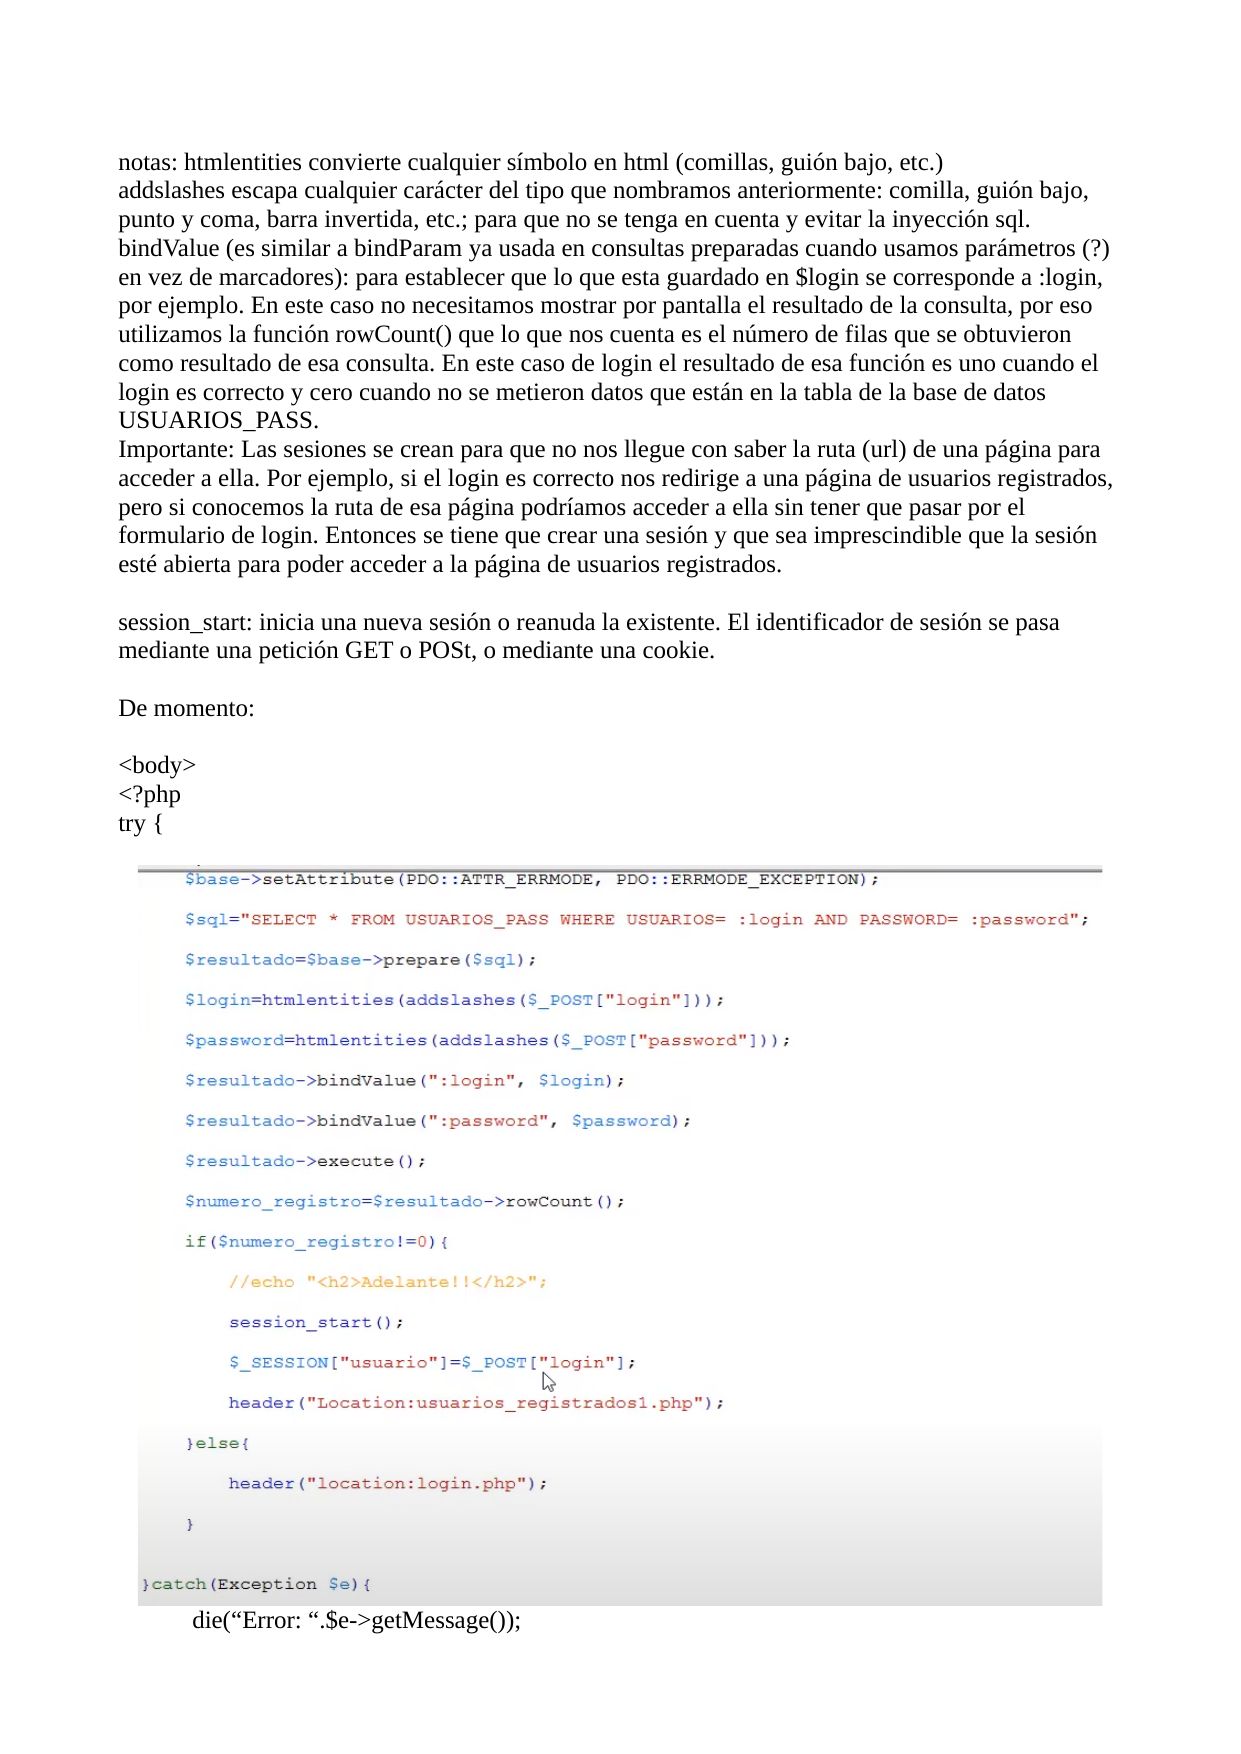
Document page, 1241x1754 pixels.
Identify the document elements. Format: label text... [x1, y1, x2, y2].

picture [137, 865, 1103, 1606]
text Importante: Las sesiones se crean para que no nos llegue con saber la ruta (url) de una página para acceder a ella. Por ejemplo, si el login es correcto nos redirige a una página de usuarios registrados, pero si conocemos la ruta de esa página podríamos acceder a ella sin tener que pasar por el formulario de login. Entonces se tiene que crear una sesión y que sea imprescindible que la sesión esté abierta para poder acceder a la página de usuarios registrados. [118, 434, 1122, 578]
text <?php [118, 779, 1122, 808]
text <body> [118, 751, 1122, 779]
text try { [118, 808, 1122, 837]
text session_start: inicia una nueva sesión o reanuda la existente. El identificador de sesión se pasa mediante una petición GET o POSt, o mediante una cookie. [118, 607, 1122, 664]
text bindValue (es similar a bindParam ya usada en consultas preparadas cuando usamos parámetros (?) en vez de marcadores): para establecer que lo que esta guardado en $login se corresponde a :login, por ejemplo. En este caso no necesitamos mostrar por pantalla el resultado de la consulta, por eso utilizamos la función rowCount() que lo que nos cuenta es el número de filas que se obtuvieron como resultado de esa consulta. En este caso de login el resultado de esa función es uno cuando el login es correcto y cero cuando no se metieron datos que están en la tabla de la base de datos USUARIOS_PASS. [118, 233, 1122, 434]
text notas: htmlentities convierte cualquier símbolo en html (comillas, guión bajo, etc.) [118, 147, 1122, 176]
text De momento: [118, 693, 1122, 722]
text die(“Error: “.$e->getMessage()); [118, 866, 1122, 1634]
text addslashes escapa cualquier carácter del tipo que nombramos anteriormente: comilla, guión bajo, punto y coma, barra invertida, etc.; para que no se tenga en cuenta y evitar la inyección sql. [118, 176, 1122, 233]
